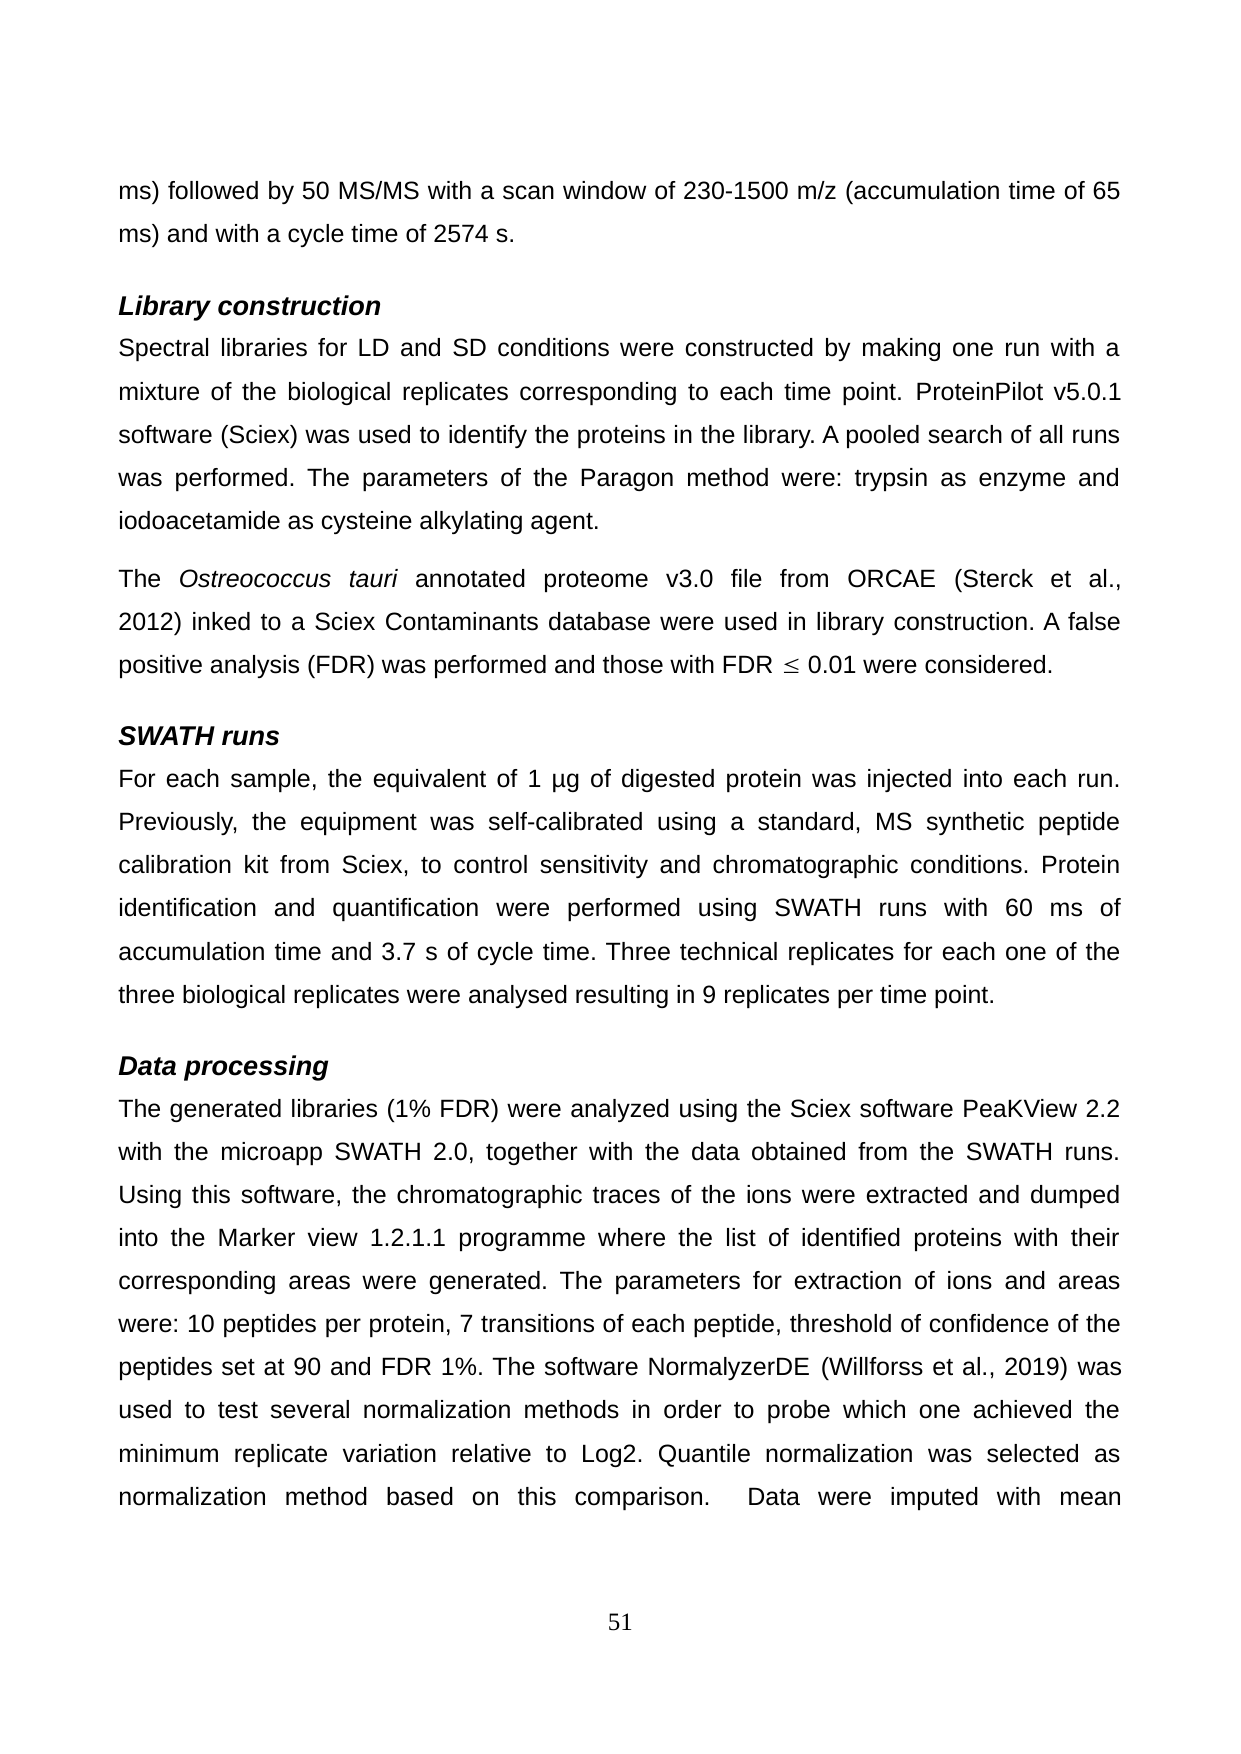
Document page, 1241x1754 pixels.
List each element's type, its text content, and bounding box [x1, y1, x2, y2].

text Spectral libraries for LD and SD conditions were constructed by making one run with a mixture of the biological replicates corresponding to each time point. ProteinPilot v5.0.1 software (Sciex) was used to identify the proteins in the library. A pooled search of all runs was performed. The parameters of the Paragon method were: trypsin as enzyme and iodoacetamide as cysteine alkylating agent. [118, 333, 1122, 535]
subtitle Library construction [118, 290, 1122, 321]
text The generated libraries (1% FDR) were analyzed using the Sciex software PeaKView 2.2 with the microapp SWATH 2.0, together with the data obtained from the SWATH runs. Using this software, the chromatographic traces of the ions were extracted and dumped into the Marker view 1.2.1.1 programme where the list of identified proteins with their corresponding areas were generated. The parameters for extraction of ions and areas were: 10 peptides per protein, 7 transitions of each peptide, threshold of confidence of the peptides set at 90 and FDR 1%. The software NormalyzerDE (Willforss et al., 2019)⁠ was used to test several normalization methods in order to probe which one achieved the minimum replicate variation relative to Log2. Quantile normalization was selected as normalization method based on this comparison. Data were imputed with mean [118, 1093, 1122, 1510]
text The Ostreococcus tauri annotated proteome v3.0 file from ORCAE (Sterck et al., 2012)⁠ inked to a Sciex Contaminants database were used in library construction. A false positive analysis (FDR) was performed and those with FDR  0.01 were considered. [118, 564, 1122, 679]
subtitle Data processing [118, 1050, 1122, 1081]
subtitle SWATH runs [118, 720, 1122, 751]
text For each sample, the equivalent of 1 µg of digested protein was injected into each run. Previously, the equipment was self-calibrated using a standard, MS synthetic peptide calibration kit from Sciex, to control sensitivity and chromatographic conditions. Protein identification and quantification were performed using SWATH runs with 60 ms of accumulation time and 3.7 s of cycle time. Three technical replicates for each one of the three biological replicates were analysed resulting in 9 replicates per time point. [118, 764, 1122, 1008]
text ms) followed by 50 MS/MS with a scan window of 230-1500 m/z (accumulation time of 65 ms) and with a cycle time of 2574 s. [118, 176, 1122, 248]
